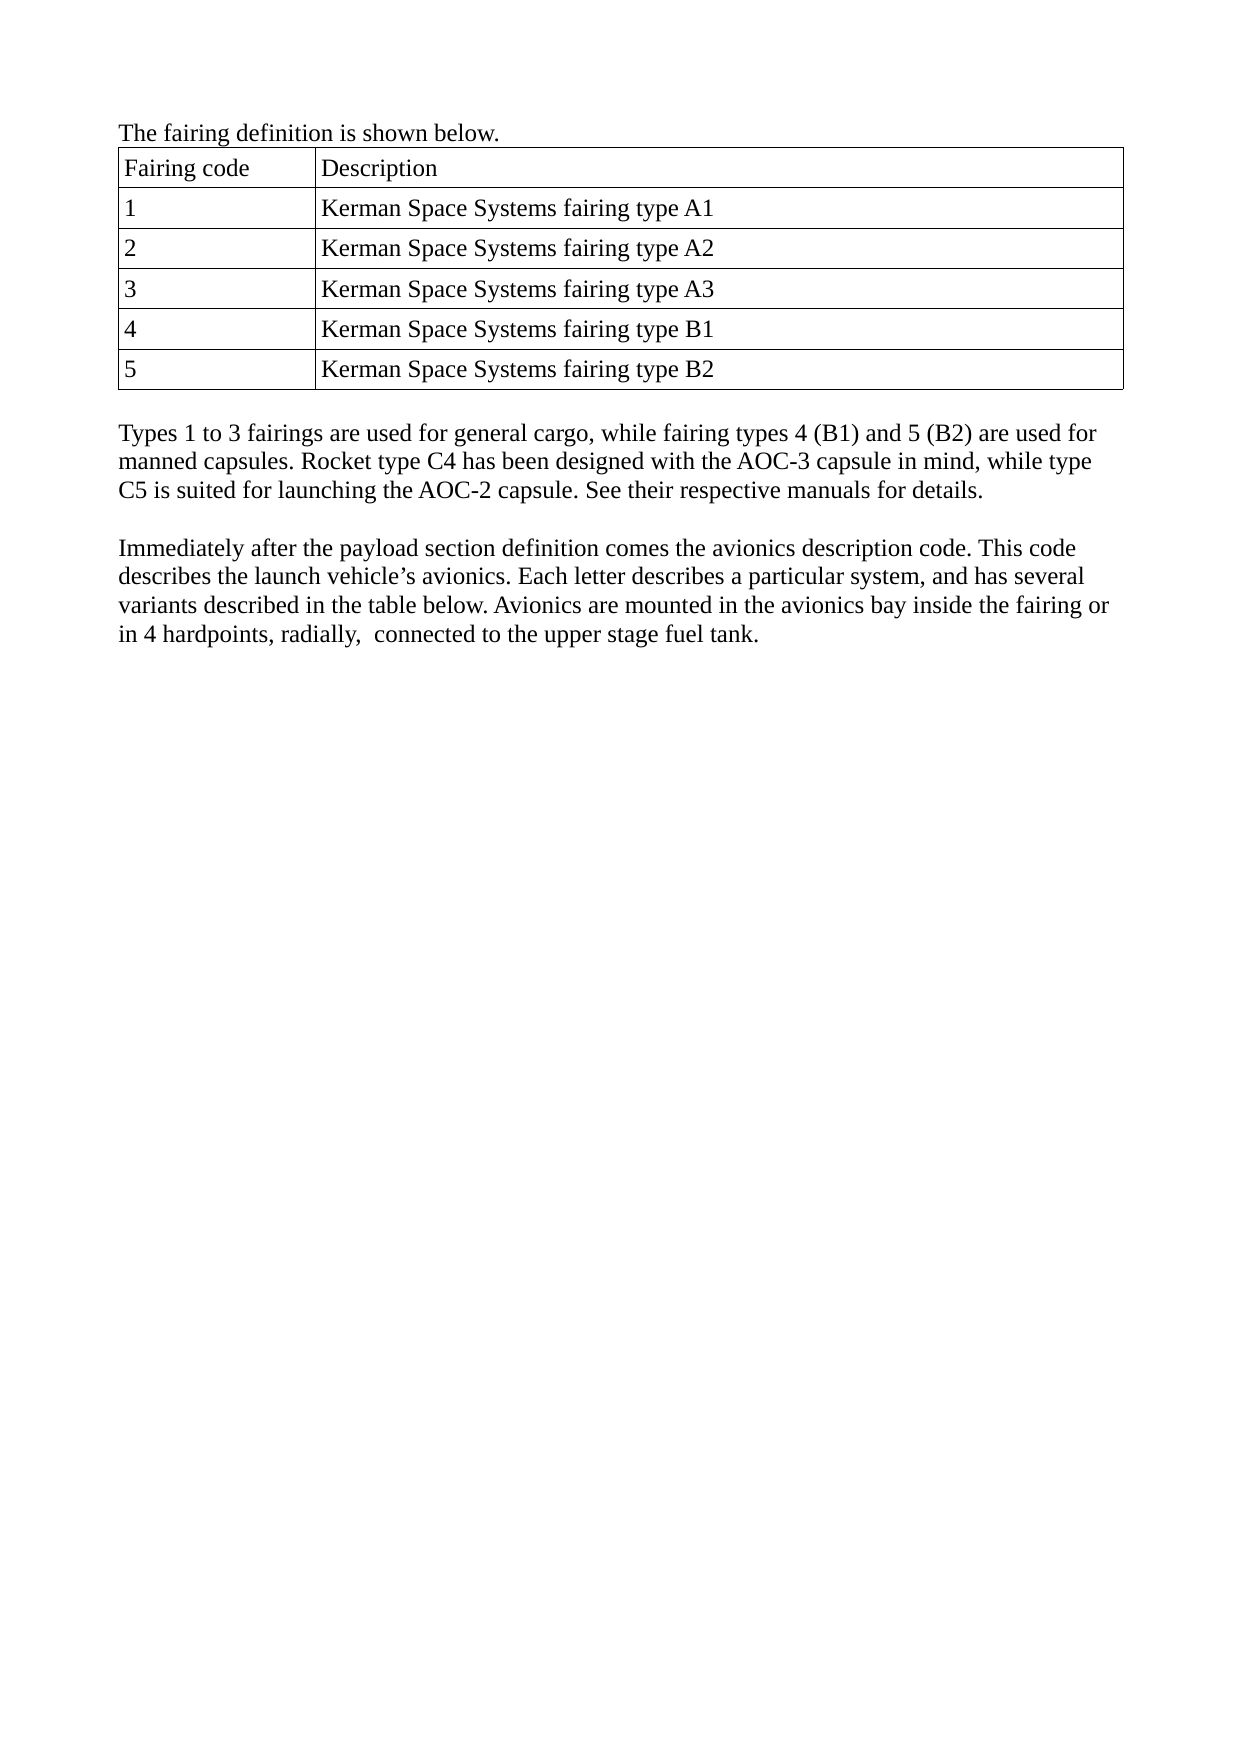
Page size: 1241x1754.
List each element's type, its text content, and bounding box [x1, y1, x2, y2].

text Immediately after the payload section definition comes the avionics description code. This code describes the launch vehicle’s avionics. Each letter describes a particular system, and has several variants described in the table below. Avionics are mounted in the avionics bay inside the fairing or in 4 hardpoints, radially, connected to the upper stage fuel tank. [118, 533, 1122, 648]
table_cell Kerman Space Systems fairing type A1 [316, 188, 1123, 227]
text Types 1 to 3 fairings are used for general cargo, while fairing types 4 (B1) and 5 (B2) are used for manned capsules. Rocket type C4 has been designed with the AOC-3 capsule in mind, while type C5 is suited for launching the AOC-2 capsule. See their respective manuals for details. [118, 418, 1122, 504]
table_header Description [316, 148, 1123, 187]
table_cell 1 [119, 188, 315, 227]
table_header Fairing code [119, 148, 315, 187]
table_cell Kerman Space Systems fairing type A2 [316, 229, 1123, 268]
table_cell 5 [119, 350, 315, 389]
text The fairing definition is shown below. [118, 118, 1122, 147]
table_cell Kerman Space Systems fairing type A3 [316, 269, 1123, 308]
table_cell 2 [119, 229, 315, 268]
table_cell Kerman Space Systems fairing type B1 [316, 309, 1123, 348]
table_cell 3 [119, 269, 315, 308]
table_cell Kerman Space Systems fairing type B2 [316, 350, 1123, 389]
table_cell 4 [119, 309, 315, 348]
